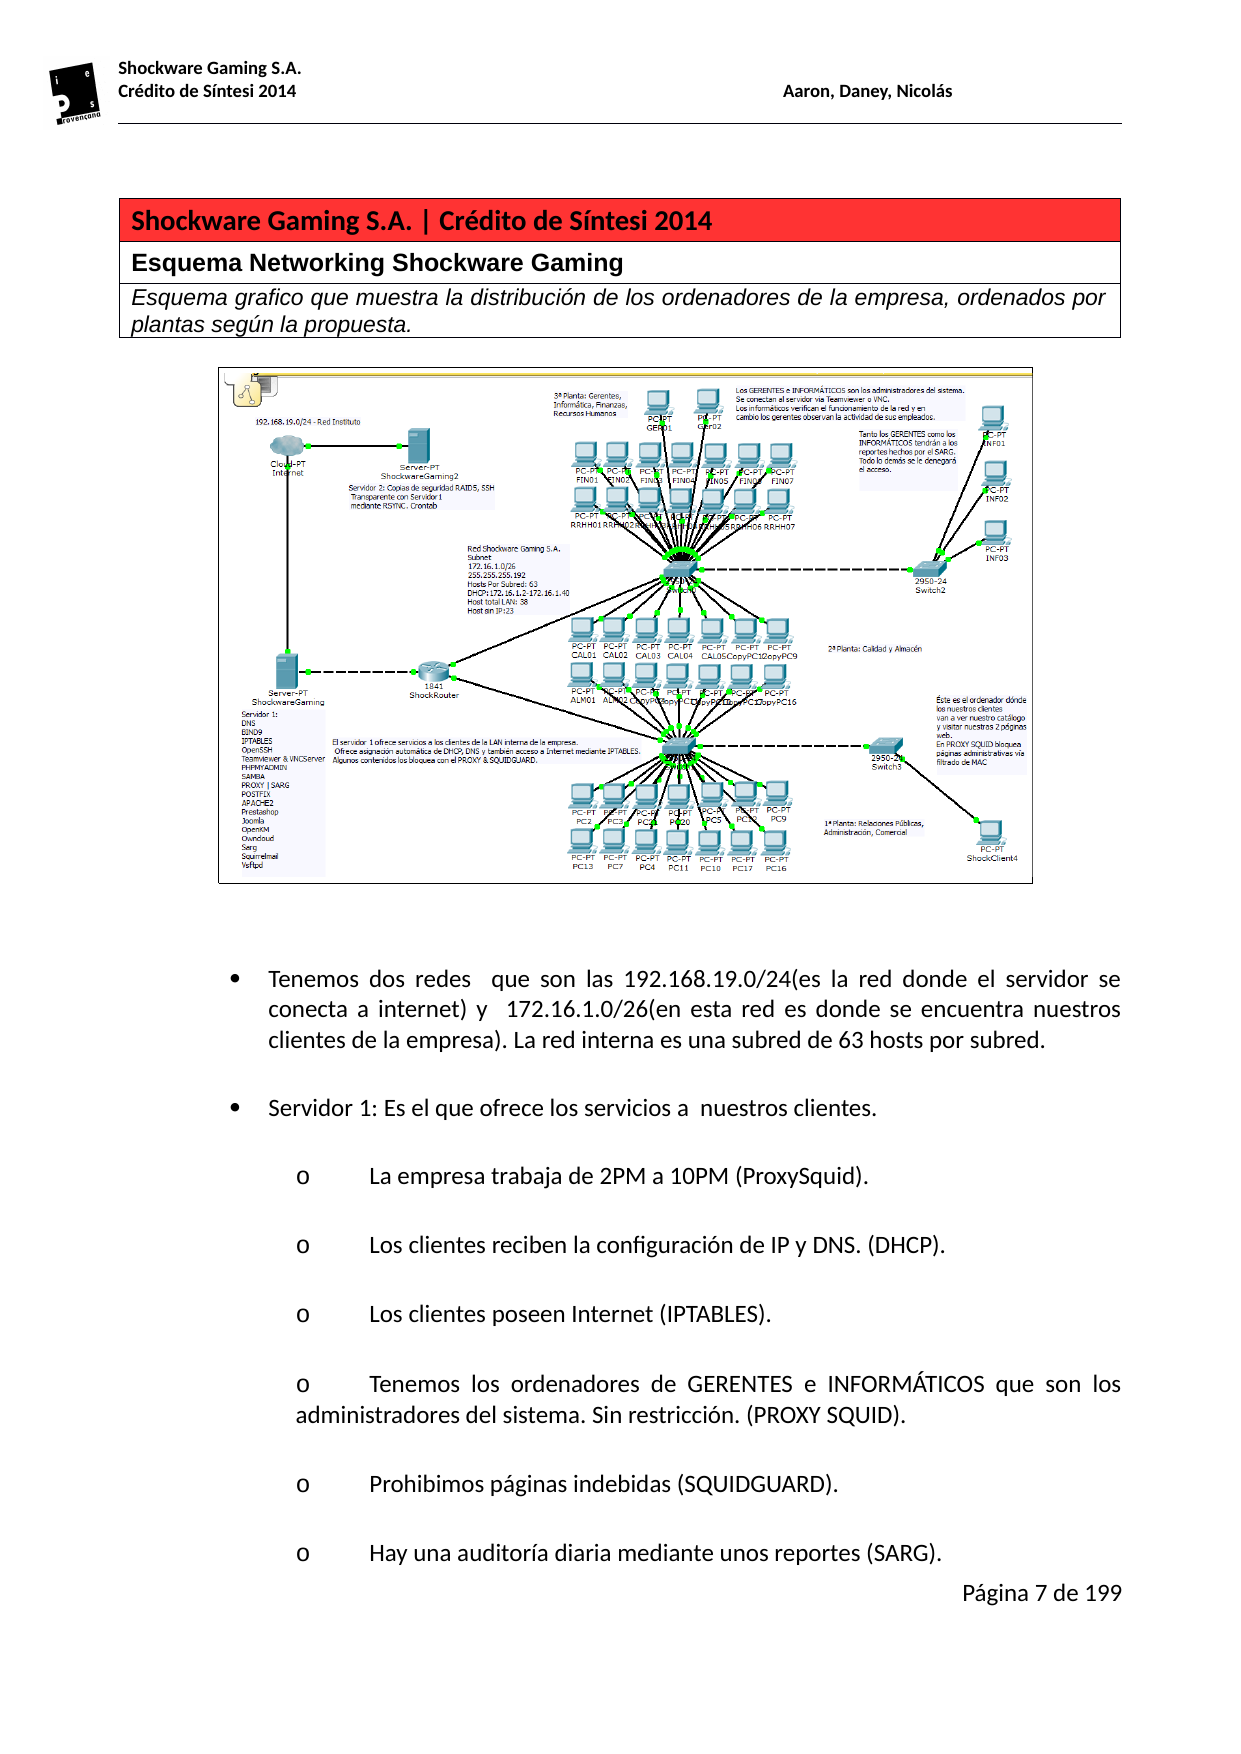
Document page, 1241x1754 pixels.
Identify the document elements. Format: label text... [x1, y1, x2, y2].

list Servidor 1: Es el que ofrece los servicios a nuestros clientes. [231, 1092, 1122, 1123]
table_cell Esquema grafico que muestra la distribución de los ordenadores de la empresa, ordenados por plantas según la propuesta. [120, 284, 1120, 337]
list Tenemos dos redes que son las 192.168.19.0/24(es la red donde el servidor se conecta a internet) y 172.16.1.0/26(en esta red es donde se encuentra nuestros clientes de la empresa). La red interna es una subred de 63 hosts por subred. [231, 963, 1122, 1054]
picture [224, 373, 1033, 877]
table_header Shockware Gaming S.A. | Crédito de Síntesi 2014 [120, 199, 1120, 241]
table_header [219, 368, 1032, 883]
table_cell Esquema Networking Shockware Gaming [120, 242, 1120, 283]
list Prohibimos páginas indebidas (SQUIDGUARD). [295, 1468, 1122, 1499]
picture [43, 56, 110, 130]
list La empresa trabaja de 2PM a 10PM (ProxySquid). [295, 1160, 1122, 1192]
list Tenemos los ordenadores de GERENTES e INFORMÁTICOS que son los administradores del sistema. Sin restricción. (PROXY SQUID). [295, 1368, 1122, 1430]
list Los clientes poseen Internet (IPTABLES). [295, 1299, 1122, 1330]
list Hay una auditoría diaria mediante unos reportes (SARG). [295, 1537, 1122, 1569]
list Los clientes reciben la configuración de IP y DNS. (DHCP). [295, 1229, 1122, 1261]
